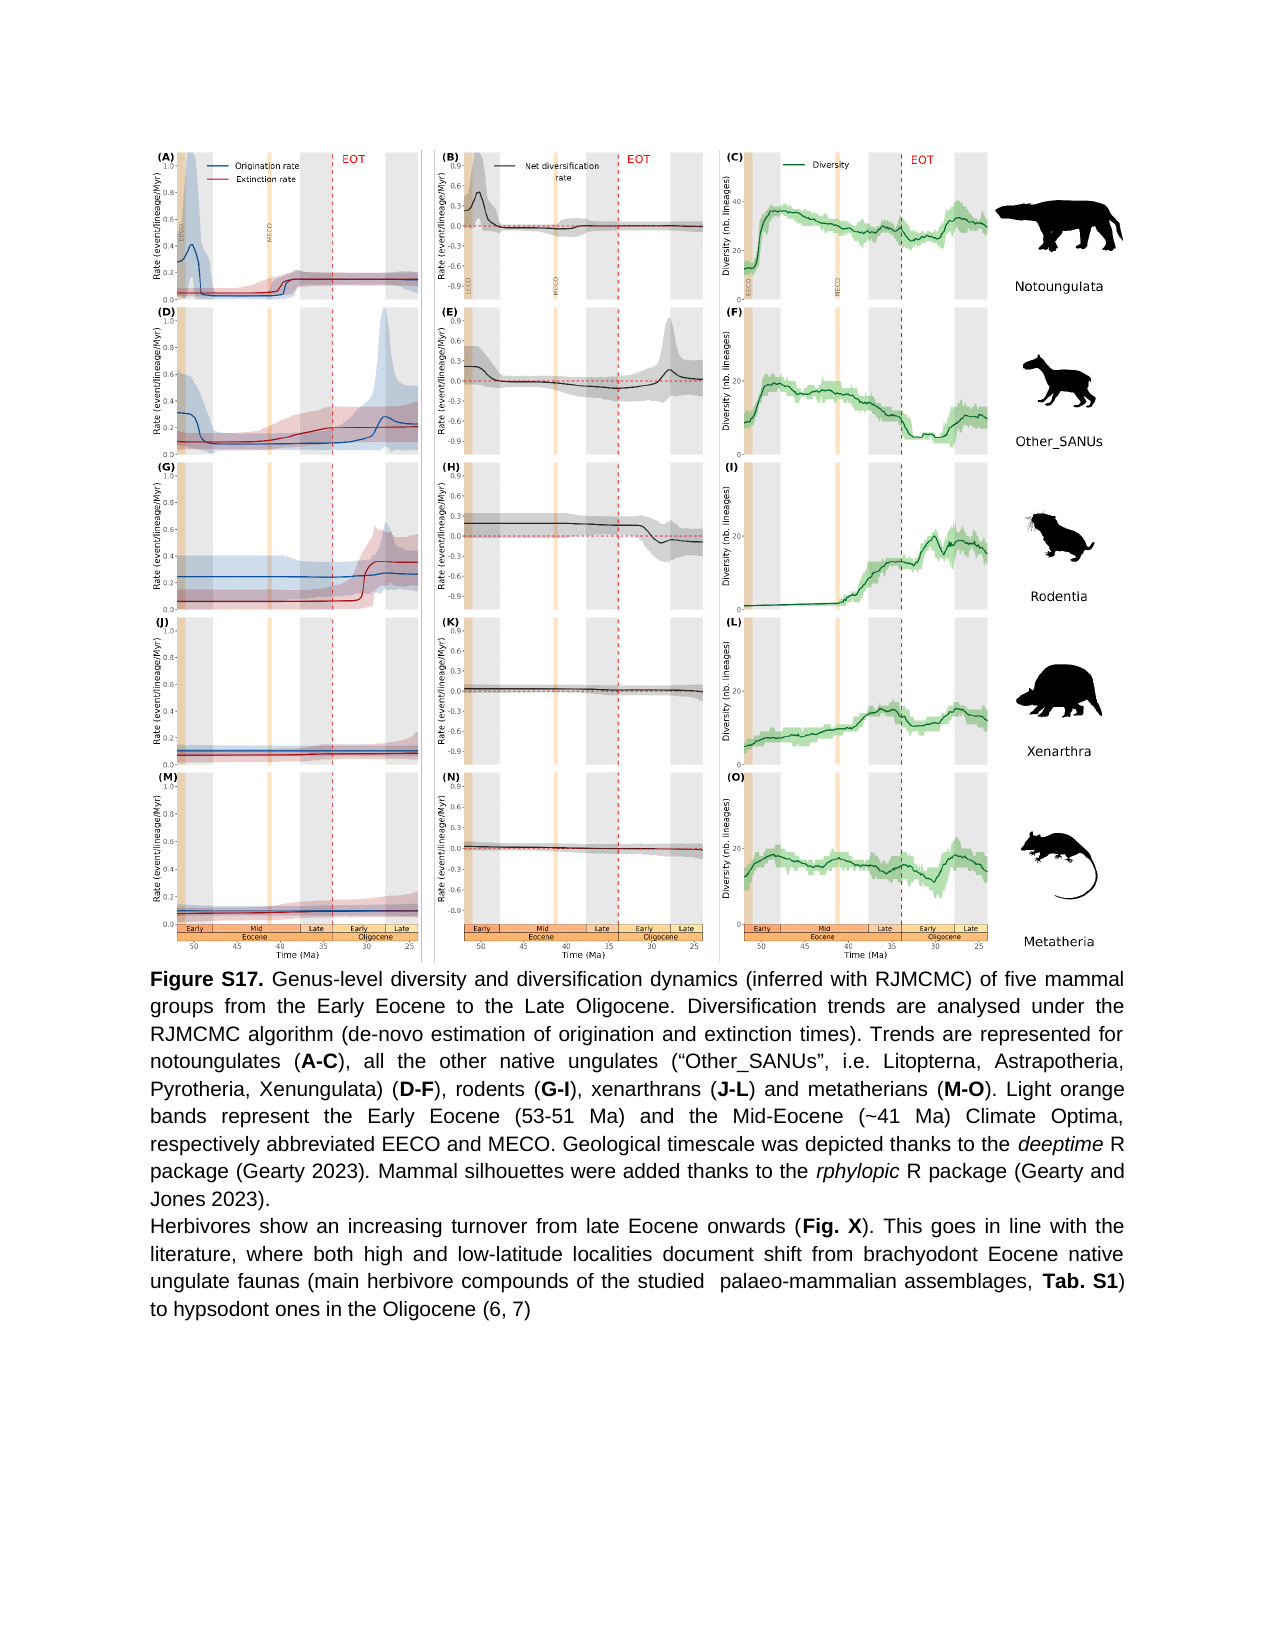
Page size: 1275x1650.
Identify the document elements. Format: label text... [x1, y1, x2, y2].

text Herbivores show an increasing turnover from late Eocene onwards (Fig. X). This goes in line with the literature, where both high and low-latitude localities document shift from brachyodont Eocene native ungulate faunas (main herbivore compounds of the studied palaeo-mammalian assemblages, Tab. S1) to hypsodont ones in the Oligocene (6, 7) [150, 1214, 1125, 1320]
text Figure S17. Genus-level diversity and diversification dynamics (inferred with RJMCMC) of five mammal groups from the Early Eocene to the Late Oligocene. Diversification trends are analysed under the RJMCMC algorithm (de-novo estimation of origination and extinction times). Trends are represented for notoungulates (A-C), all the other native ungulates (“Other_SANUs”, i.e. Litopterna, Astrapotheria, Pyrotheria, Xenungulata) (D-F), rodents (G-I), xenarthrans (J-L) and metatherians (M-O). Light orange bands represent the Early Eocene (53-51 Ma) and the Mid-Eocene (~41 Ma) Climate Optima, respectively abbreviated EECO and MECO. Geological timescale was depicted thanks to the deeptime R package (Gearty 2023). Mammal silhouettes were added thanks to the rphylopic R package (Gearty and Jones 2023). [150, 966, 1125, 1210]
picture [150, 150, 1125, 963]
